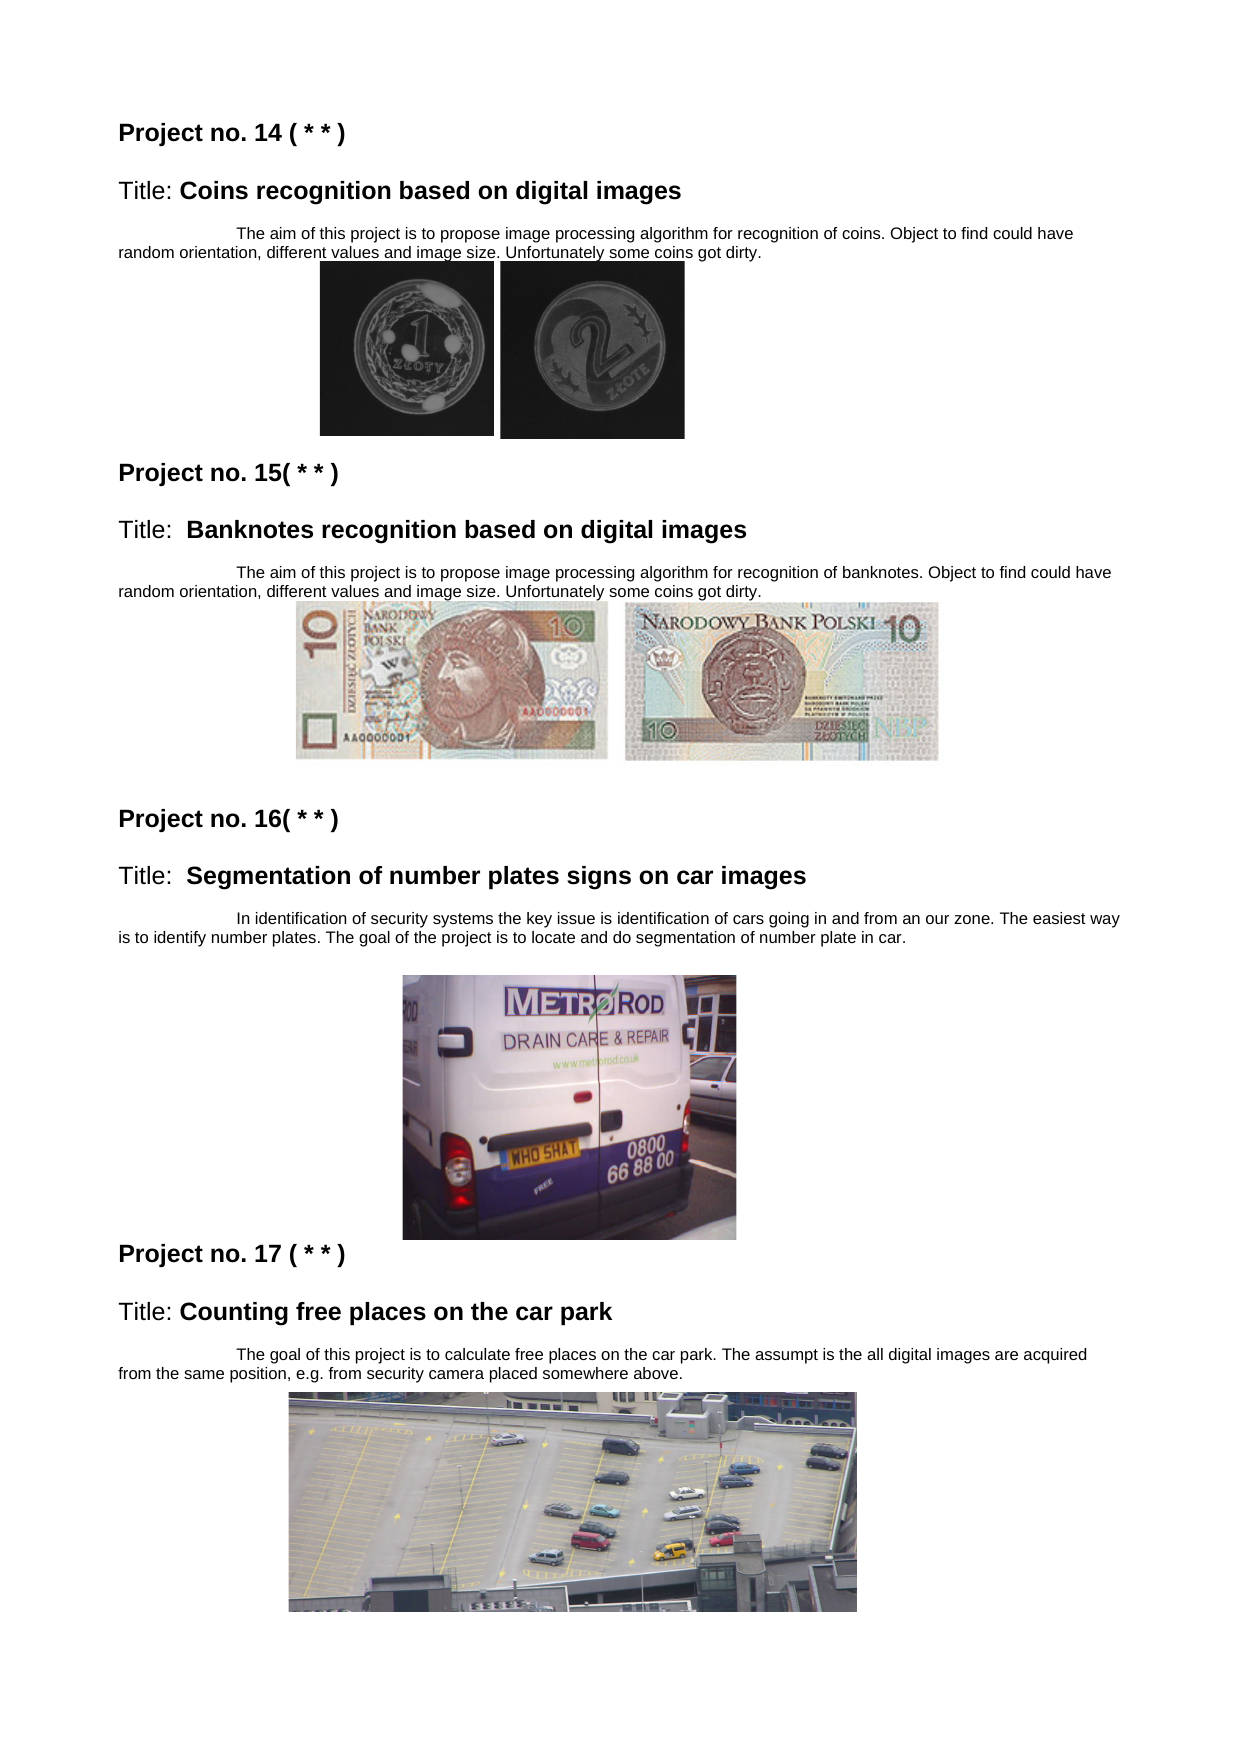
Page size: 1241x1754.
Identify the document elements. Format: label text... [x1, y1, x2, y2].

text The aim of this project is to propose image processing algorithm for recognition of coins. Object to find could have random orientation, different values and image size. Unfortunately some coins got dirty. [118, 223, 1122, 262]
picture [402, 975, 737, 1240]
text Title: Banknotes recognition based on digital images [118, 515, 1122, 544]
text The aim of this project is to propose image processing algorithm for recognition of banknotes. Object to find could have random orientation, different values and image size. Unfortunately some coins got dirty. [118, 563, 1122, 601]
text Title: Counting free places on the car park [118, 1297, 1122, 1325]
text Title: Coins recognition based on digital images [118, 176, 1122, 204]
text The goal of this project is to calculate free places on the car park. The assumpt is the all digital images are acquired from the same position, e.g. from security camera placed somewhere above. [118, 1344, 1122, 1383]
text Project no. 17 ( * * ) [118, 967, 1122, 1268]
text Project no. 14 ( * * ) [118, 118, 1122, 147]
text Title: Segmentation of number plates signs on car images [118, 861, 1122, 890]
text Project no. 16( * * ) [118, 804, 1122, 832]
text In identification of security systems the key issue is identification of cars going in and from an our zone. The easiest way is to identify number plates. The goal of the project is to locate and do segmentation of number plate in car. [118, 909, 1122, 947]
text Project no. 15( * * ) [118, 457, 1122, 486]
